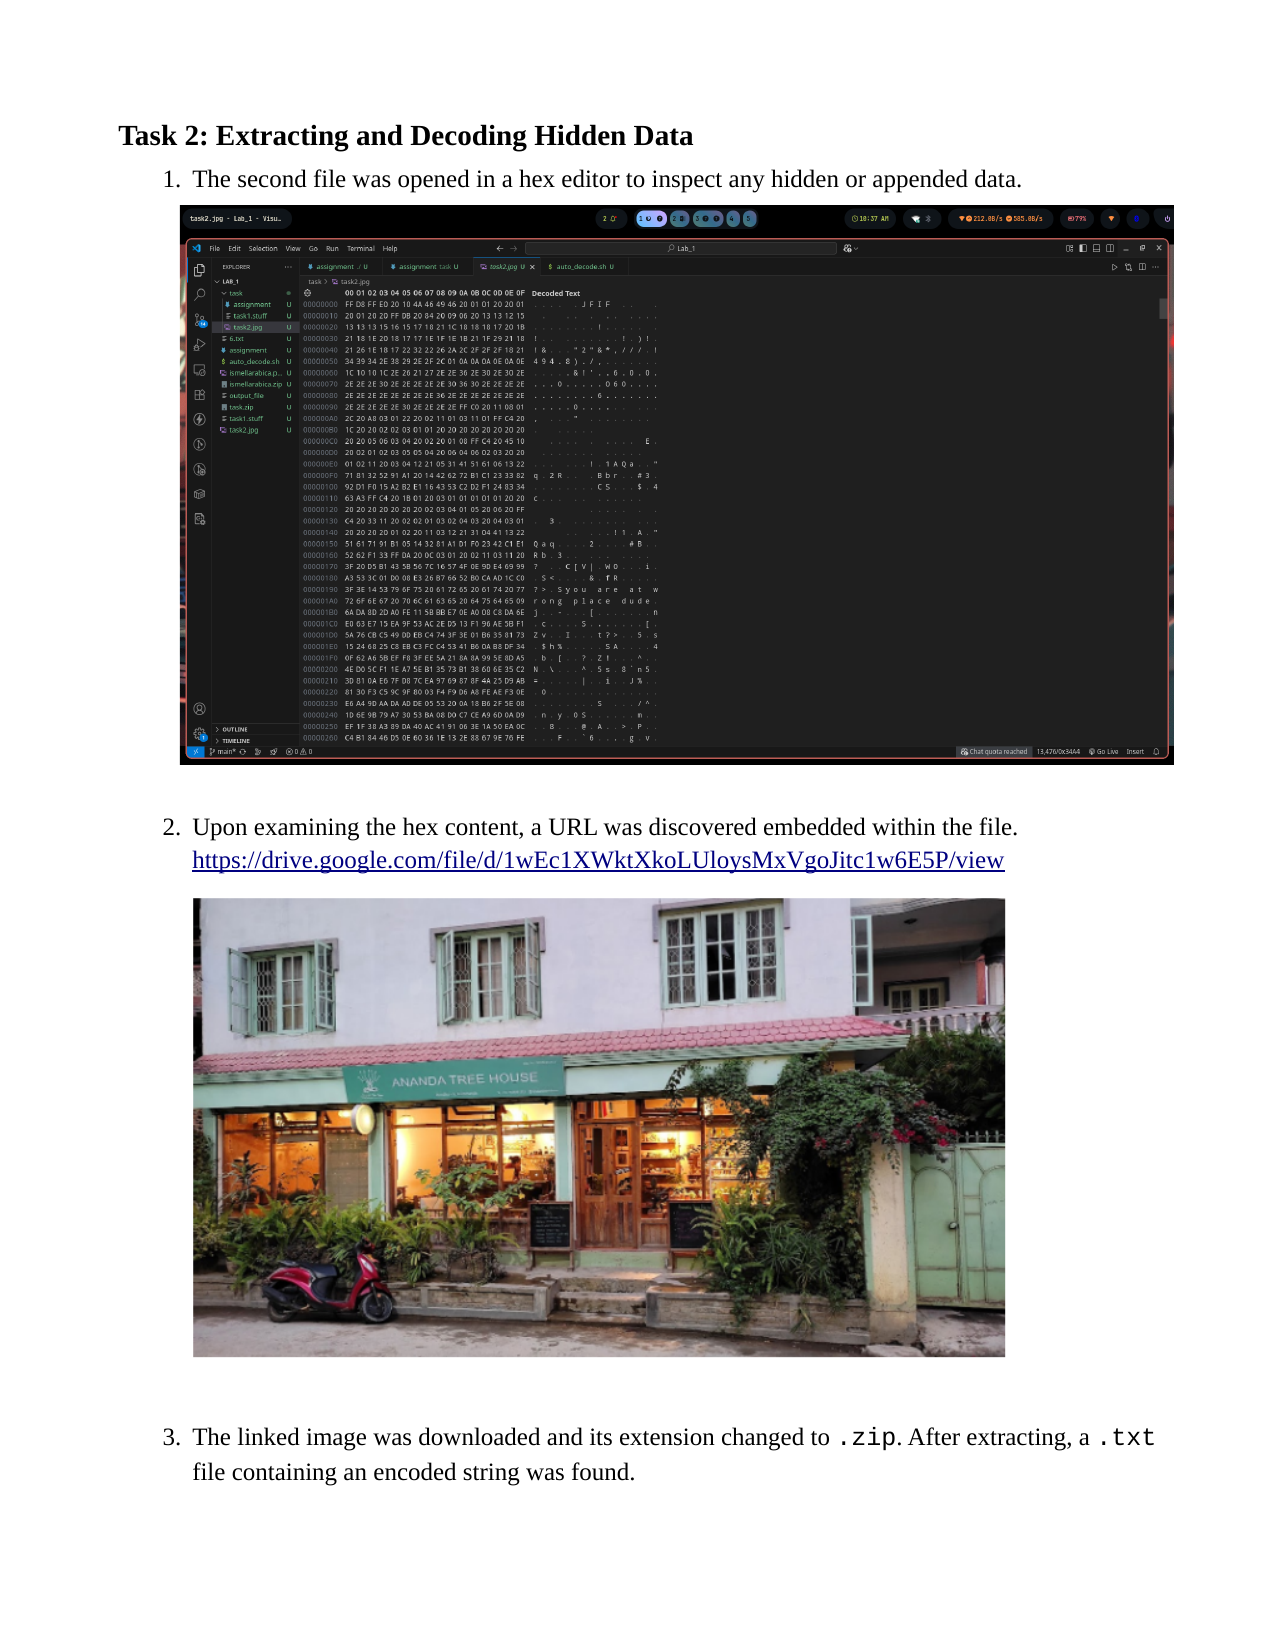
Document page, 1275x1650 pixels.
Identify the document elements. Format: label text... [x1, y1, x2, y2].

picture [182, 892, 1014, 1371]
subtitle Task 2: Extracting and Decoding Hidden Data [118, 118, 1157, 152]
list Upon examining the hex content, a URL was discovered embedded within the file. https://drive.google.com/file/d/1wEc1XWktXkoLUloysMxVgoJitc1w6E5P/view [162, 812, 1157, 874]
picture [179, 205, 1174, 765]
list The second file was opened in a hex editor to inspect any hidden or appended data. [162, 164, 1157, 793]
list The linked image was downloaded and its extension changed to .zip. After extracting, a .txt file containing an encoded string was found. [162, 1422, 1157, 1486]
